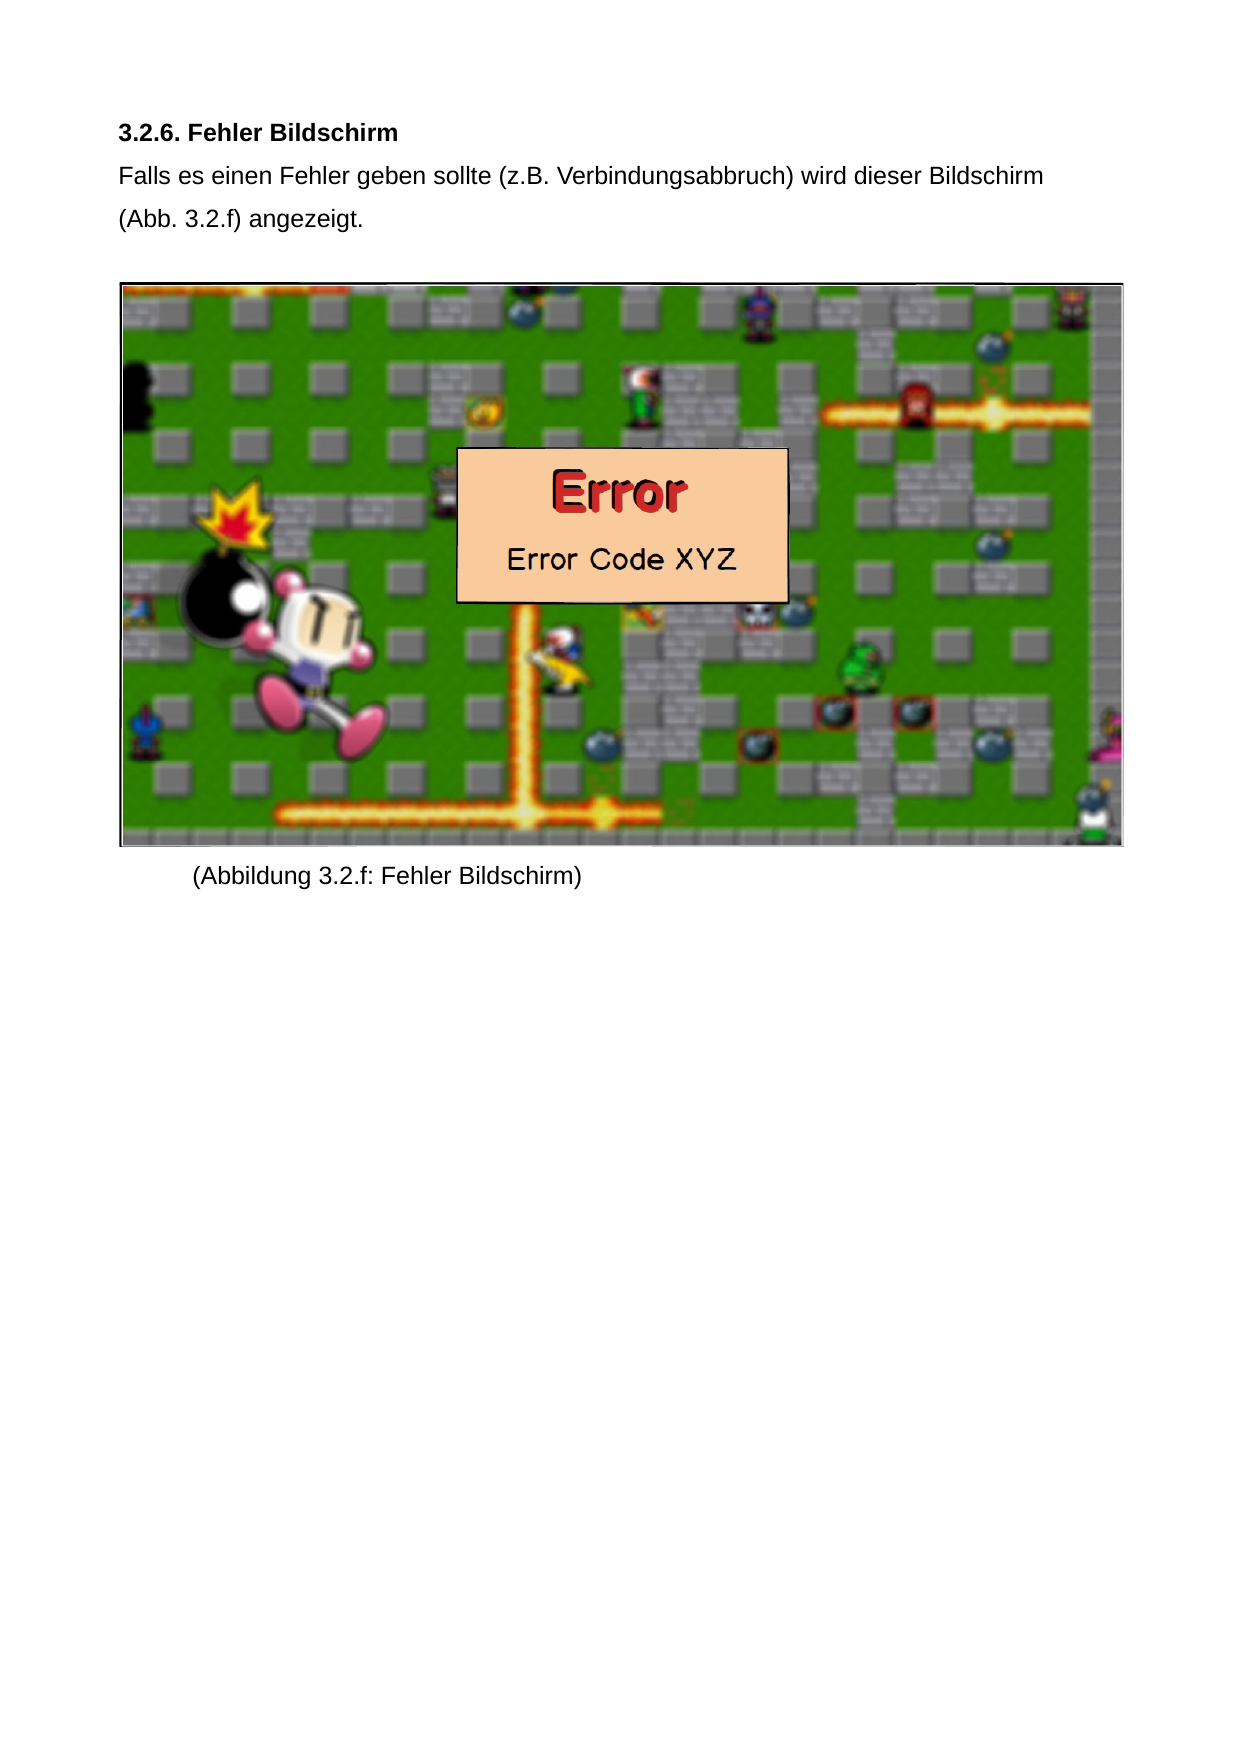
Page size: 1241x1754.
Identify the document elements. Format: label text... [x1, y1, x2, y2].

text (Abbildung 3.2.f: Fehler Bildschirm) [118, 291, 1122, 890]
text 3.2.6. Fehler Bildschirm [118, 118, 1122, 147]
text Falls es einen Fehler geben sollte (z.B. Verbindungsabbruch) wird dieser Bildschirm [118, 161, 1122, 190]
text (Abb. 3.2.f) angezeigt. [118, 204, 1122, 233]
